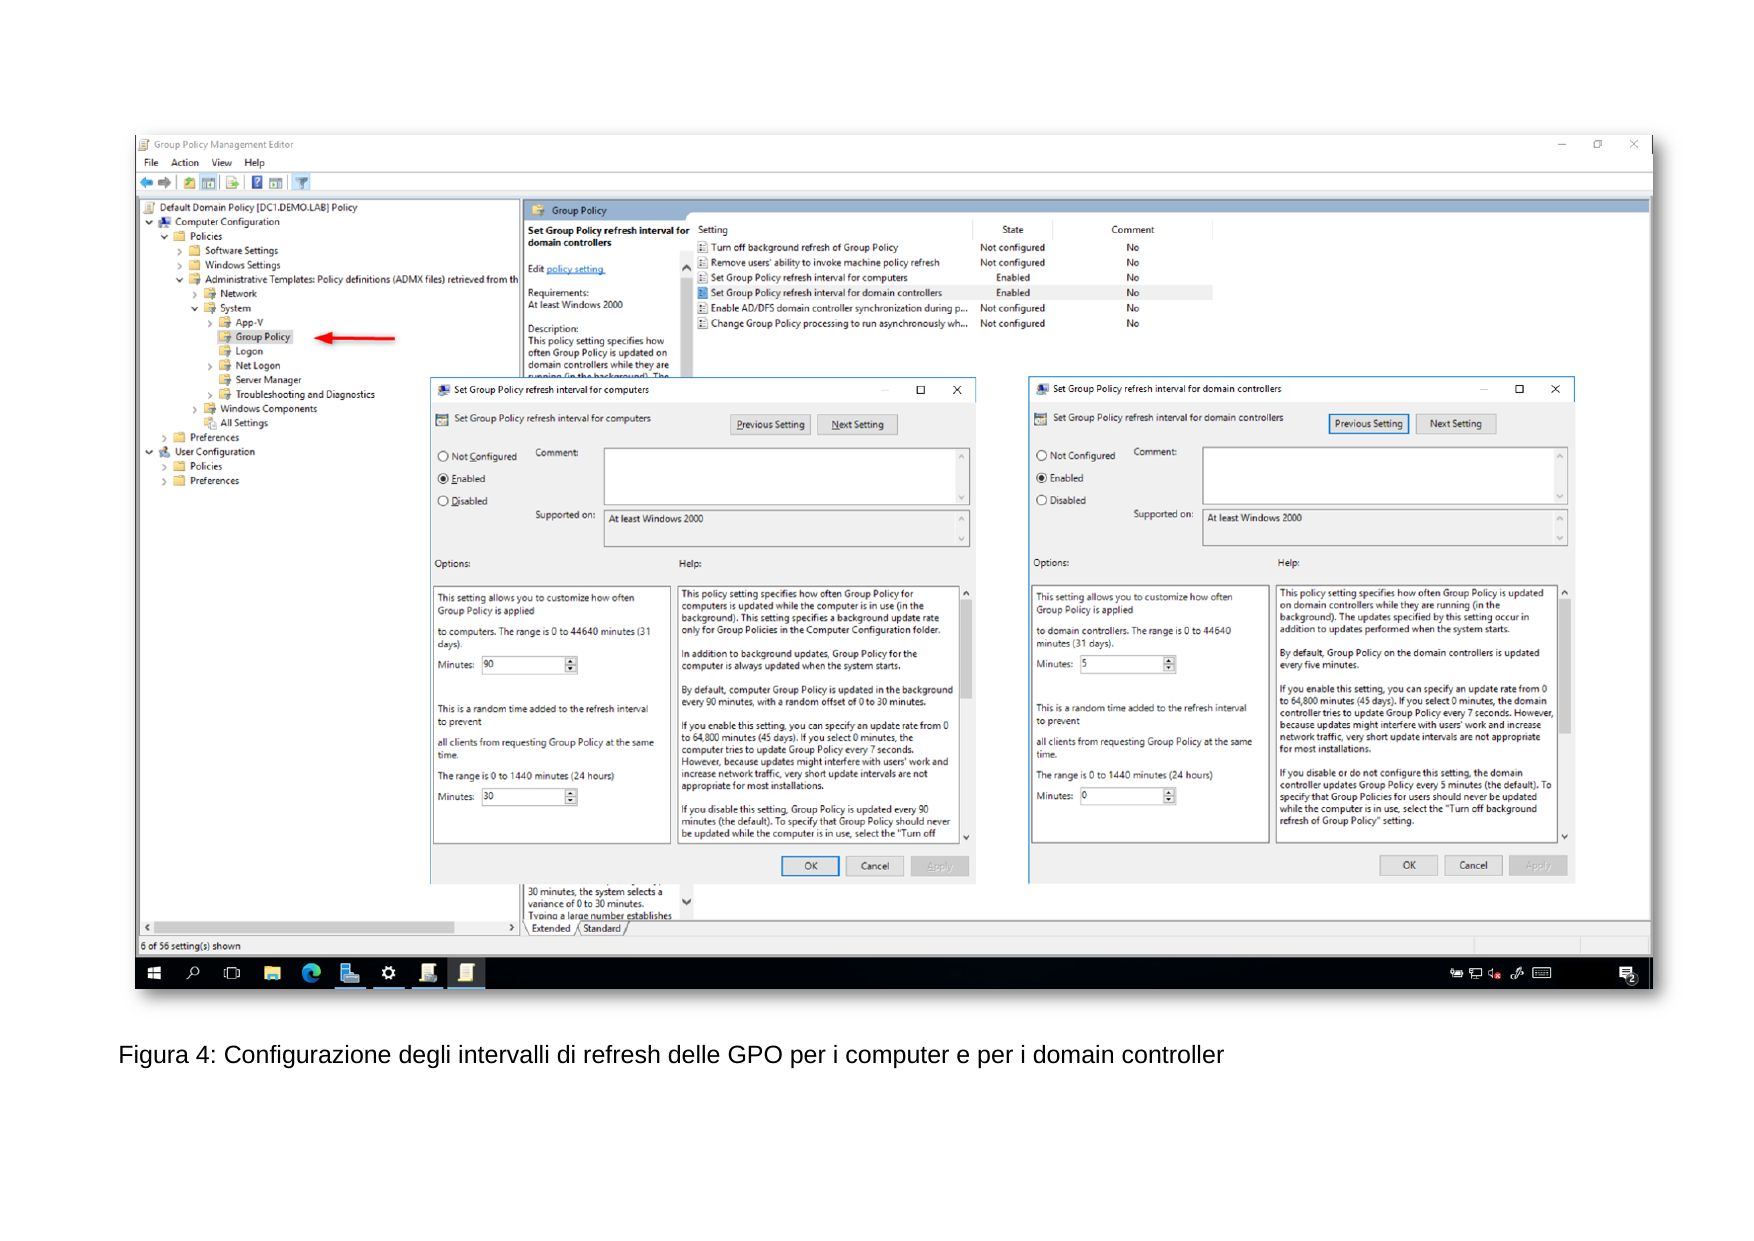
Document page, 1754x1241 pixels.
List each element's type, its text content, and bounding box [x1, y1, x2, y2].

picture [118, 118, 1686, 1022]
text Figura 4: Configurazione degli intervalli di refresh delle GPO per i computer e per i domain controller [118, 1041, 1636, 1069]
